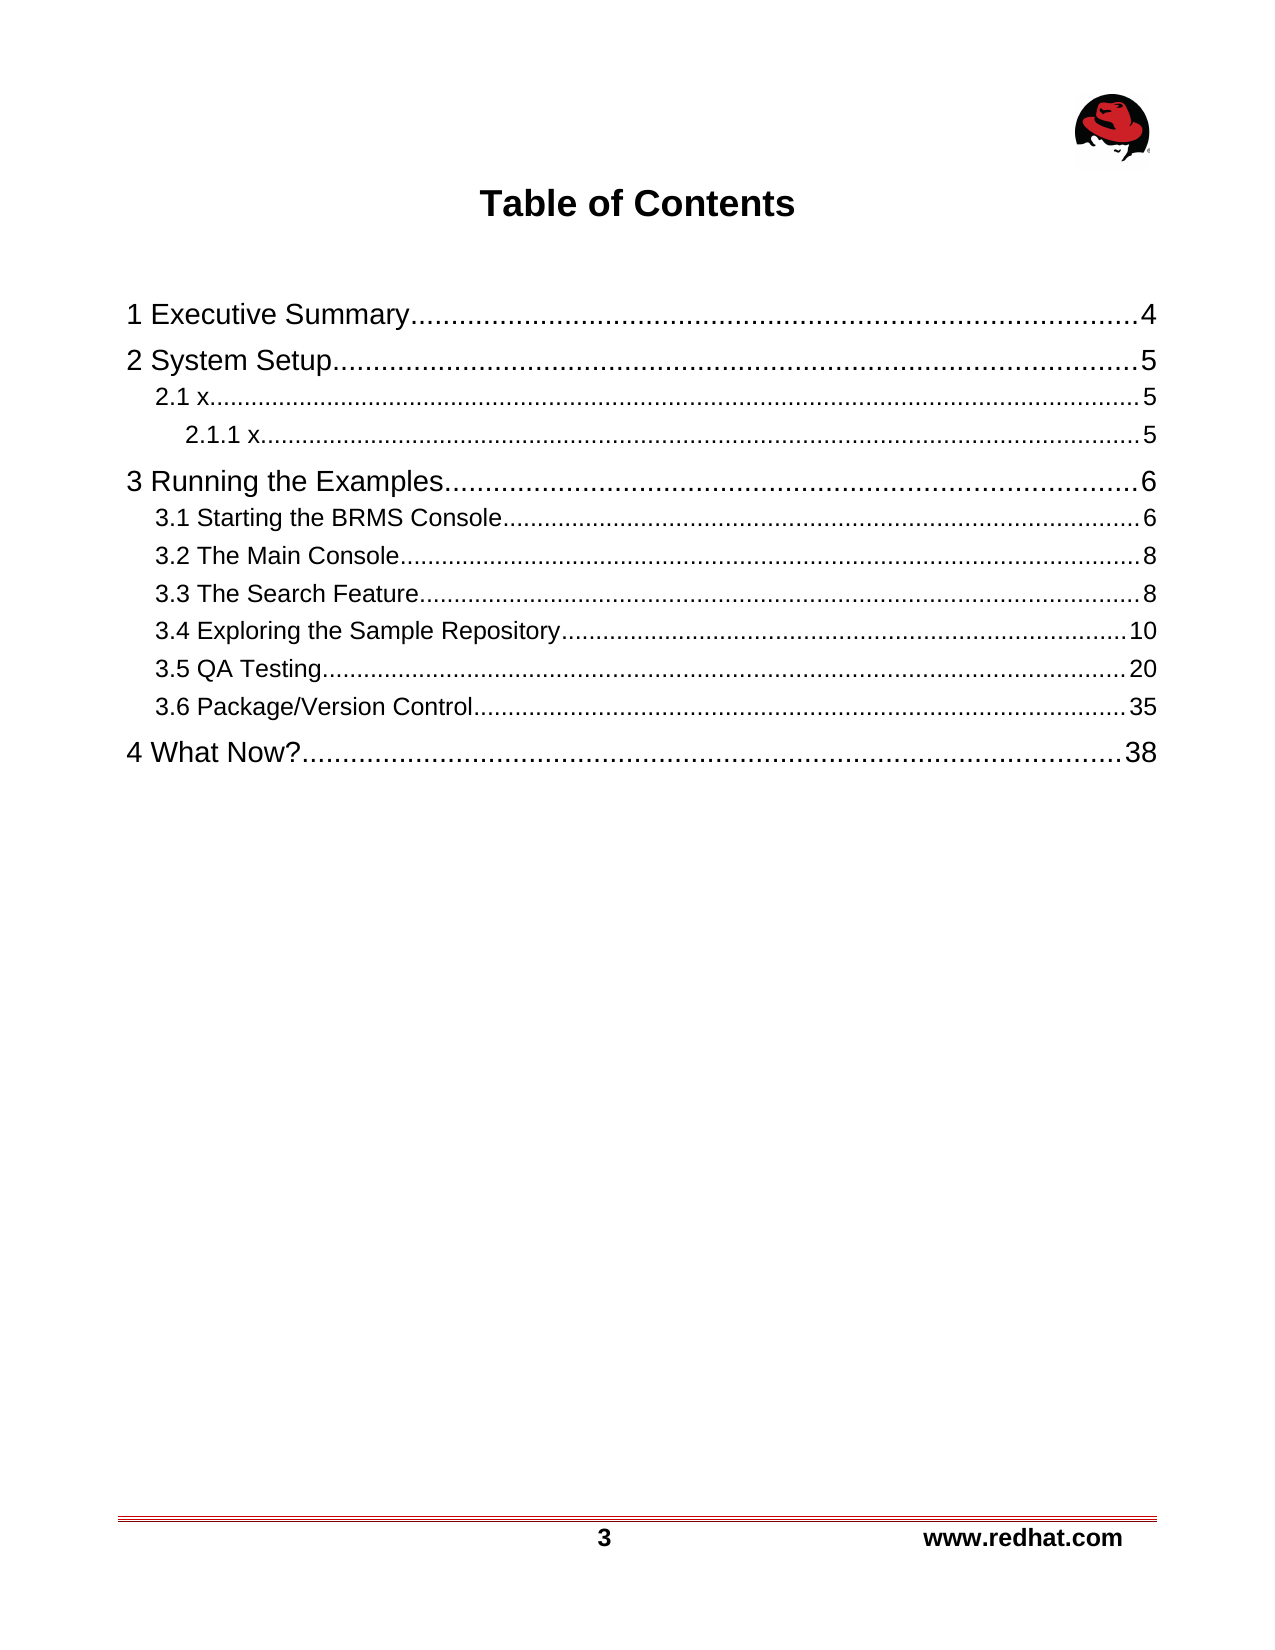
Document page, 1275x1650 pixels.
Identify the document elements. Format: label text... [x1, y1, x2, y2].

text 3.1 Starting the BRMS Console 6 [148, 503, 1157, 532]
picture [1075, 94, 1150, 170]
text 4 What Now? 38 [118, 735, 1157, 769]
text 3.3 The Search Feature 8 [148, 578, 1157, 607]
text 3.5 QA Testing 20 [148, 654, 1157, 683]
text 3 Running the Examples 6 [118, 463, 1157, 497]
text 2 System Setup 5 [118, 342, 1157, 376]
text 3.2 The Main Console 8 [148, 541, 1157, 569]
text 3.4 Exploring the Sample Repository 10 [148, 616, 1157, 645]
text 2.1 x 5 [148, 382, 1157, 411]
text Table of Contents [118, 181, 1157, 224]
text 3.6 Package/Version Control 35 [148, 692, 1157, 720]
text 1 Executive Summary 4 [118, 297, 1157, 330]
text 2.1.1 x 5 [178, 420, 1157, 448]
